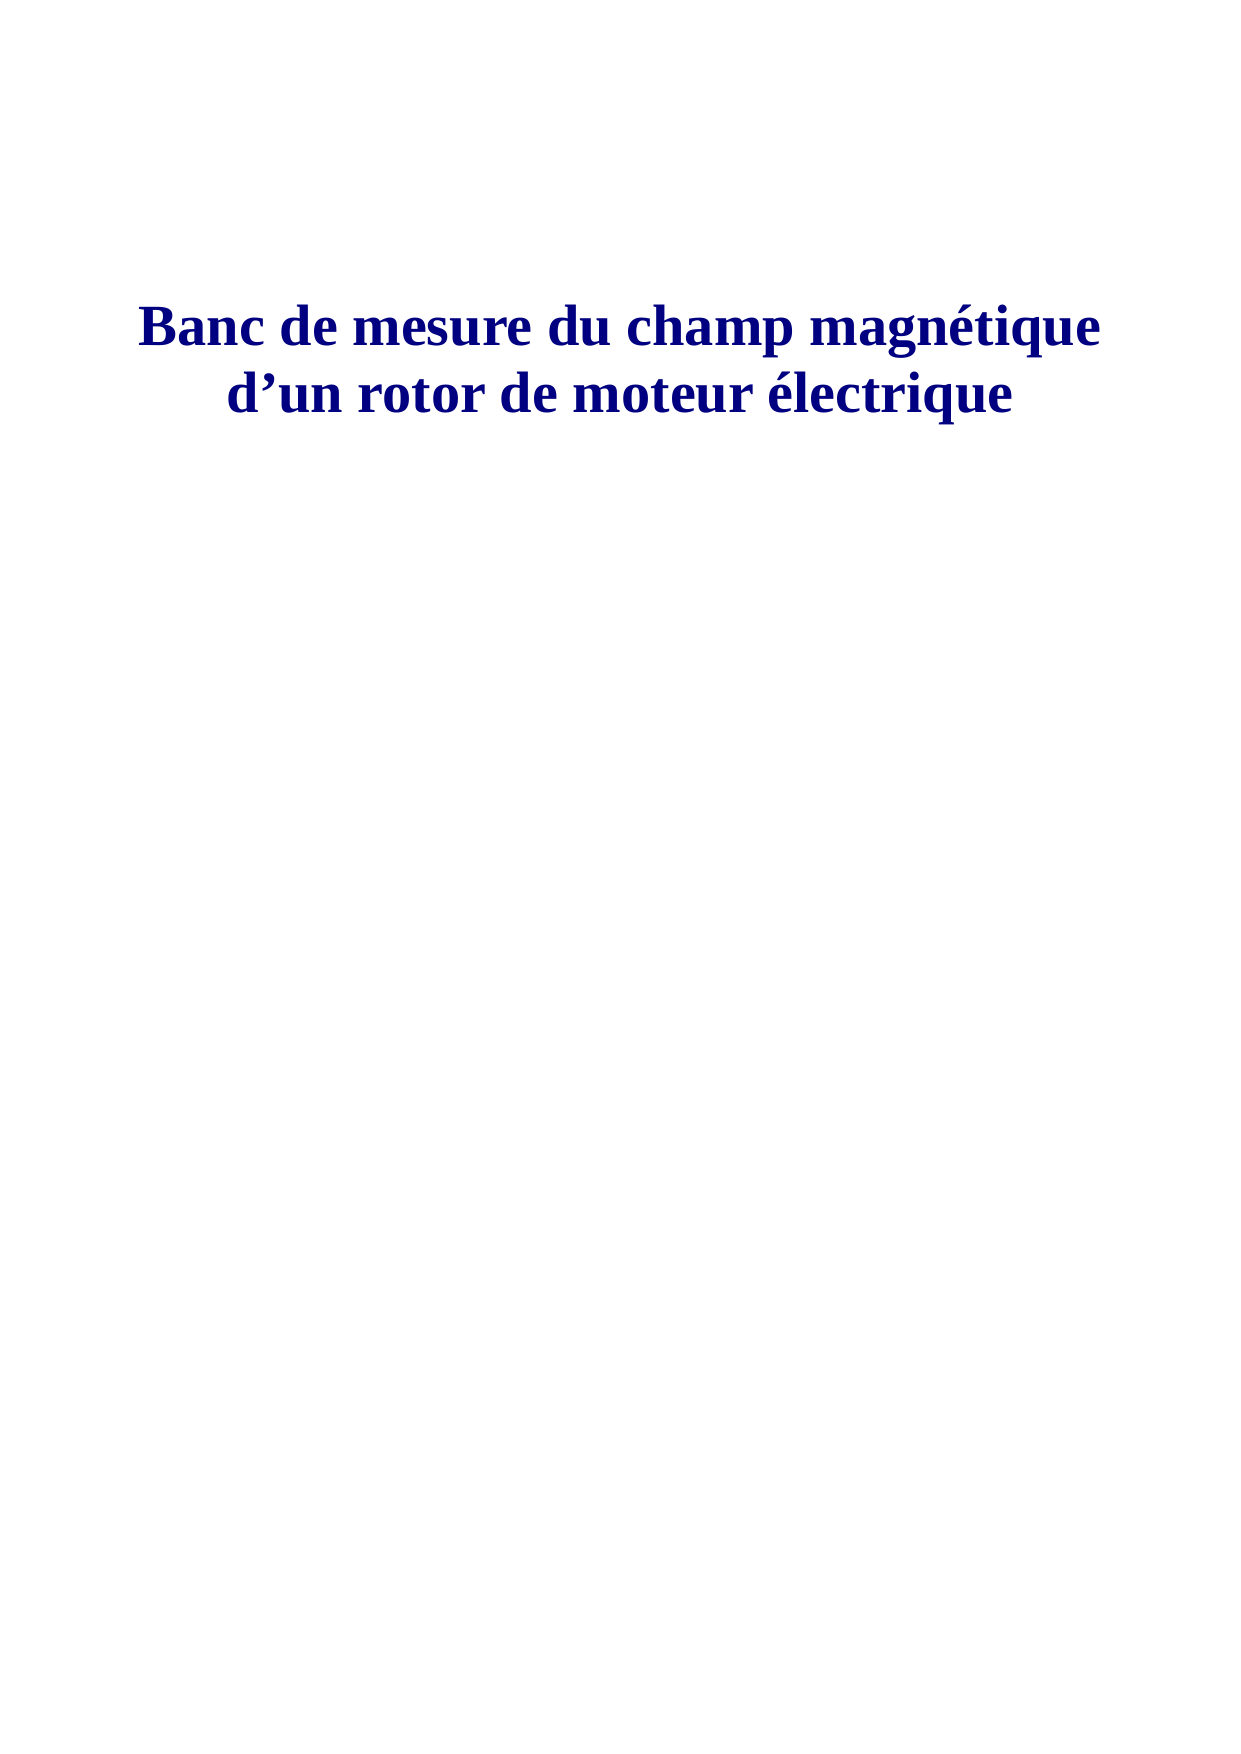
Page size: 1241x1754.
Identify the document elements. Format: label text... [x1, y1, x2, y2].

text Banc de mesure du champ magnétique d’un rotor de moteur électrique [88, 234, 1152, 425]
